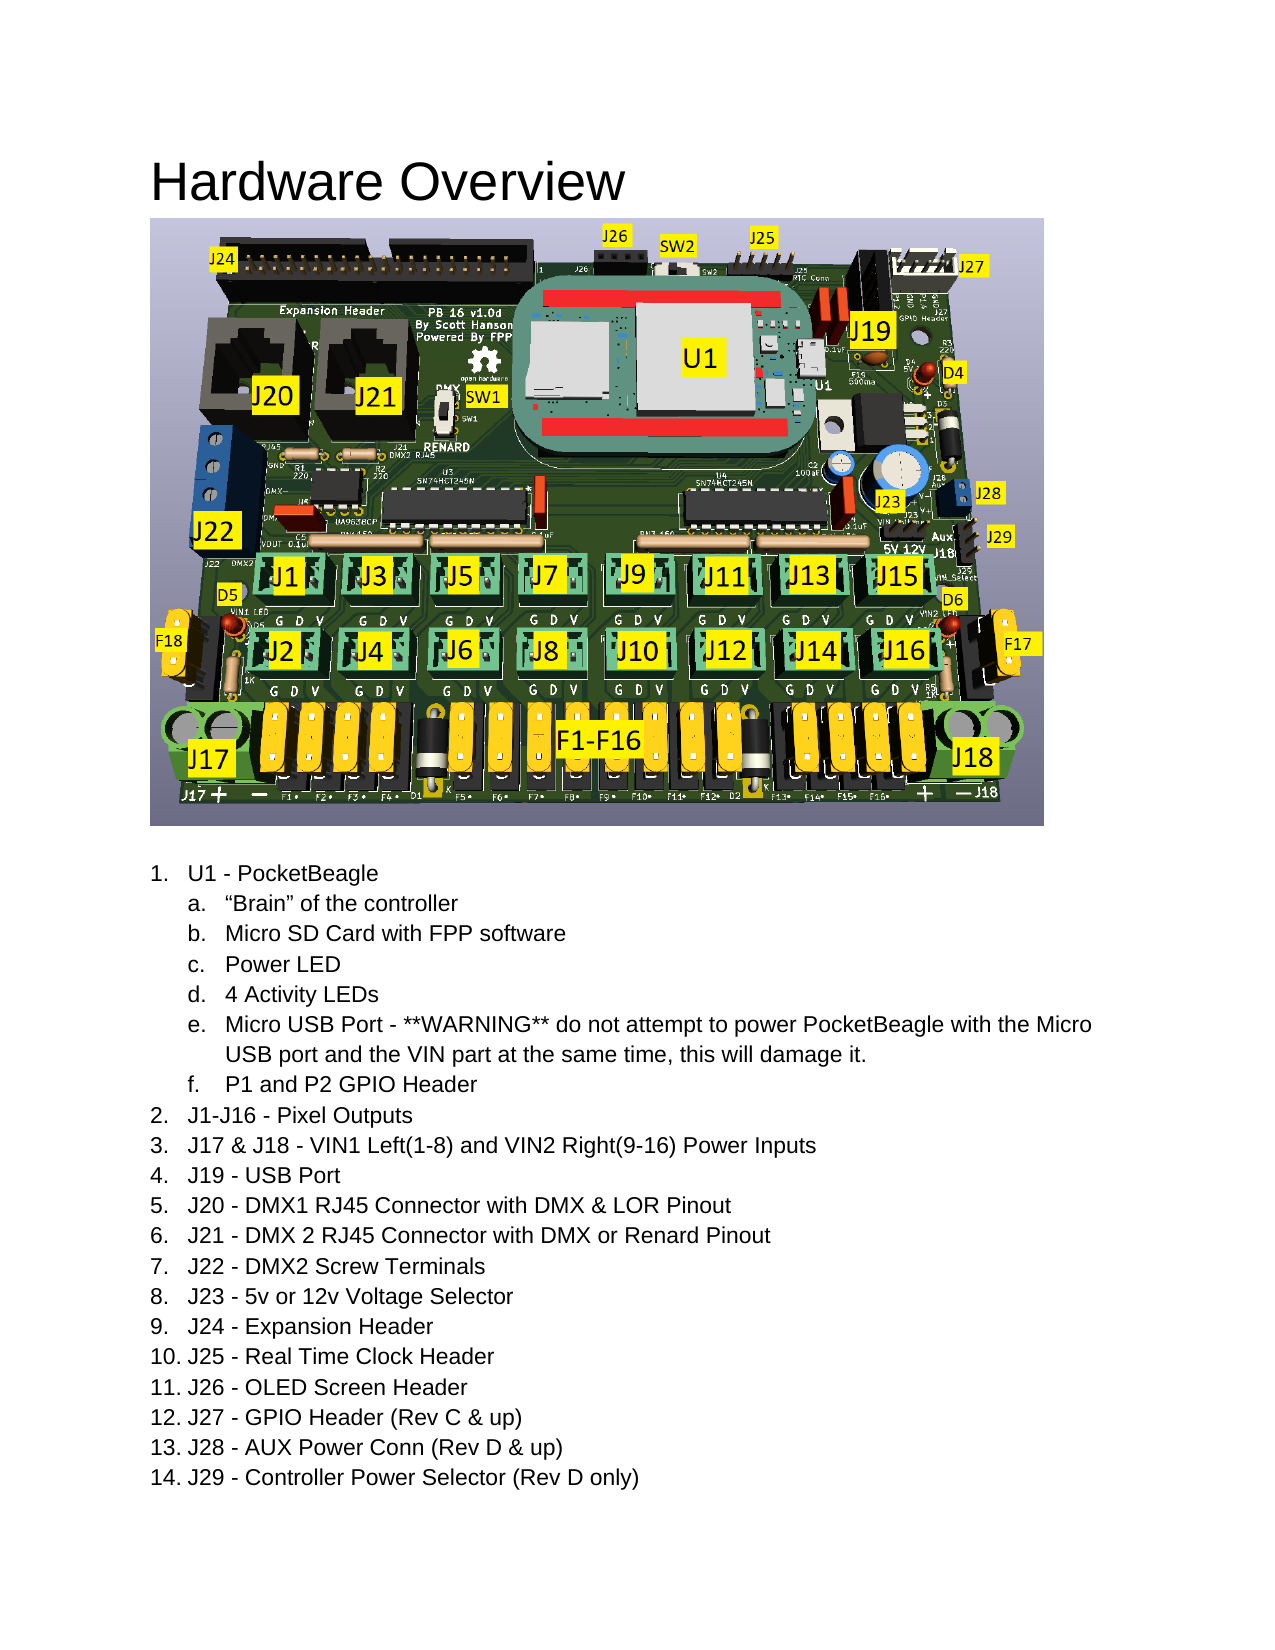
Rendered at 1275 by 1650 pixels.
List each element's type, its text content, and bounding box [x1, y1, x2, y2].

list J26 - OLED Screen Header [150, 1373, 1125, 1400]
list Power LED [187, 951, 1125, 977]
picture [150, 218, 1044, 826]
list J22 - DMX2 Screw Terminals [150, 1253, 1125, 1279]
list J20 - DMX1 RJ45 Connector with DMX & LOR Pinout [150, 1192, 1125, 1219]
list U1 - PocketBeagle [150, 860, 1125, 886]
list J23 - 5v or 12v Voltage Selector [150, 1283, 1125, 1309]
list P1 and P2 GPIO Header [187, 1071, 1125, 1098]
list J17 & J18 - VIN1 Left(1-8) and VIN2 Right(9-16) Power Inputs [150, 1132, 1125, 1158]
list J28 - AUX Power Conn (Rev D & up) [150, 1434, 1125, 1460]
list J24 - Expansion Header [150, 1313, 1125, 1339]
list J19 - USB Port [150, 1162, 1125, 1188]
list Micro USB Port - **WARNING** do not attempt to power PocketBeagle with the Micro USB port and the VIN part at the same time, this will damage it. [187, 1011, 1125, 1068]
list Micro SD Card with FPP software [187, 920, 1125, 947]
list J27 - GPIO Header (Rev C & up) [150, 1404, 1125, 1430]
list J29 - Controller Power Selector (Rev D only) [150, 1464, 1125, 1491]
list 4 Activity LEDs [187, 981, 1125, 1007]
list J1-J16 - Pixel Outputs [150, 1102, 1125, 1128]
list “Brain” of the controller [187, 890, 1125, 917]
title Hardware Overview [150, 150, 1125, 212]
list J25 - Real Time Clock Header [150, 1343, 1125, 1370]
list J21 - DMX 2 RJ45 Connector with DMX or Renard Pinout [150, 1222, 1125, 1249]
